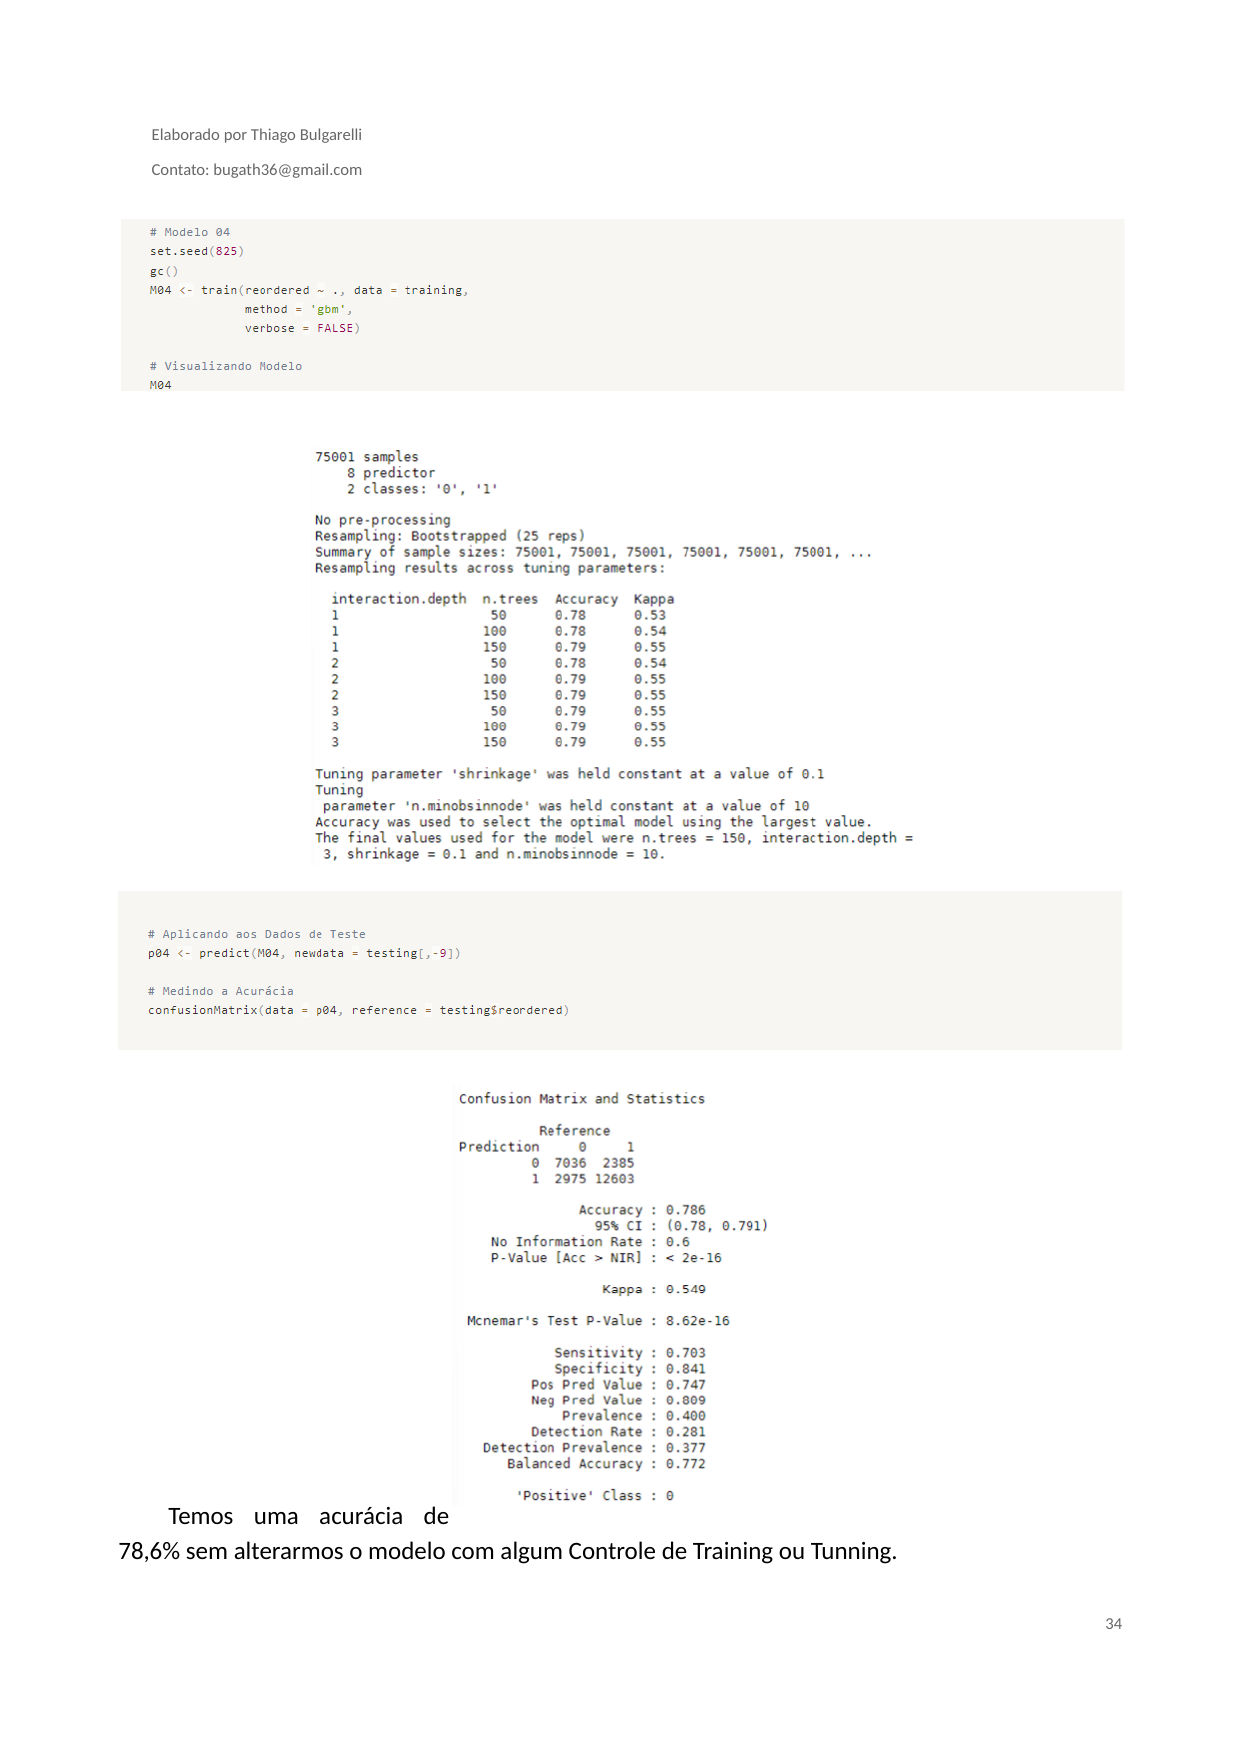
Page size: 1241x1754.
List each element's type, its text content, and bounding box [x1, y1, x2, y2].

picture [311, 436, 930, 868]
text Temos uma acurácia de 78,6% sem alterarmos o modelo com algum Controle de Training ou Tunning. [118, 1500, 1122, 1566]
picture [118, 891, 1123, 1050]
picture [121, 219, 1125, 391]
